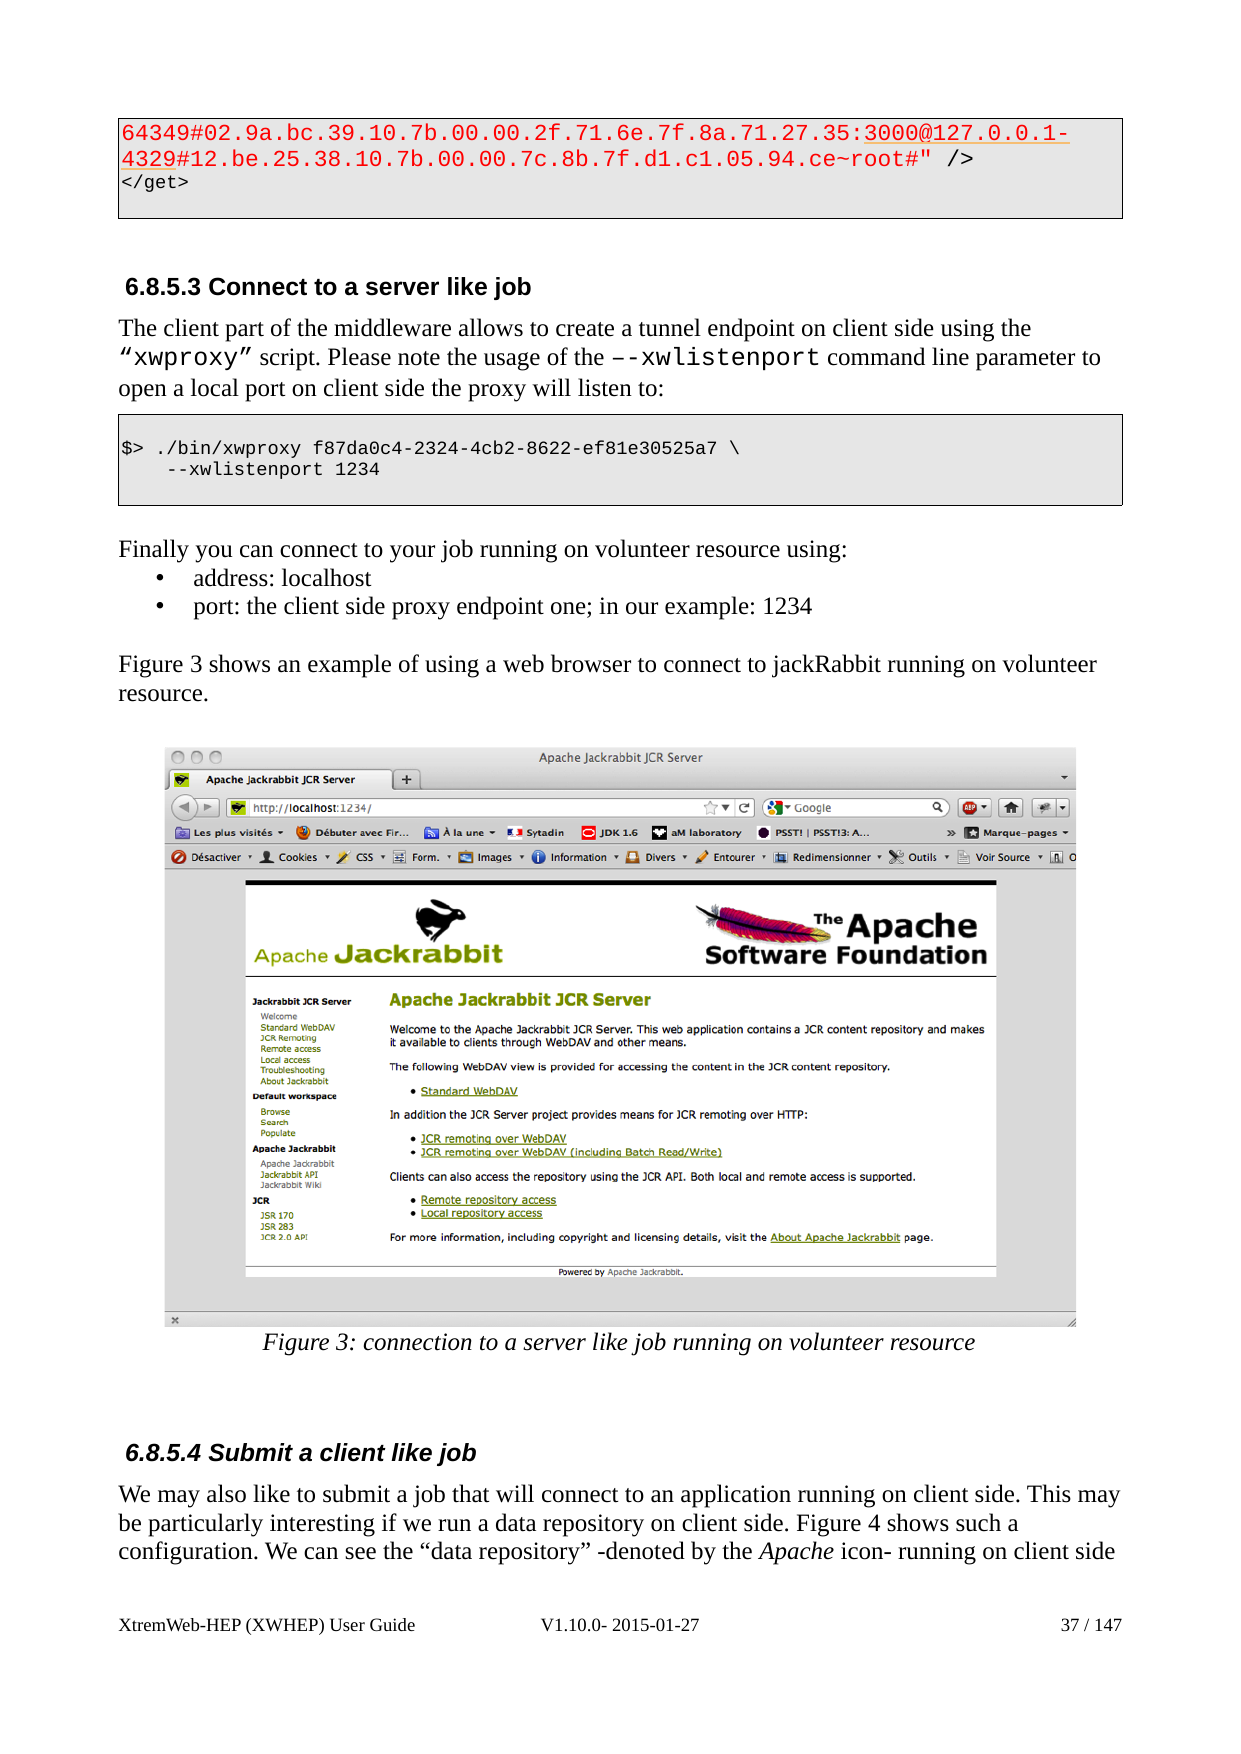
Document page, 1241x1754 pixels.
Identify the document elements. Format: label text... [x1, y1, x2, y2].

text 64349#02.9a.bc.39.10.7b.00.00.2f.71.6e.7f.8a.71.27.35:3000@127.0.0.1-4329#12.be.25.38.10.7b.00.00.7c.8b.7f.d1.c1.05.94.ce~root#" /> [119, 119, 1122, 170]
list address: localhost [156, 563, 1122, 591]
text We may also like to submit a job that will connect to an application running on client side. This may be particularly interesting if we run a data repository on client side. Figure 4 shows such a configuration. We can see the “data repository” -denoted by the Apache icon- running on client side [118, 1479, 1122, 1565]
text </get> [119, 170, 1122, 191]
text Finally you can connect to your job running on volunteer resource using: [118, 534, 1122, 563]
text --xwlistenport 1234 [119, 457, 1122, 478]
text Figure 3 shows an example of using a web browser to connect to jackRabbit running on volunteer resource. [118, 649, 1122, 706]
text $> ./bin/xwproxy f87da0c4-2324-4cb2-8622-ef81e30525a7 \ [119, 435, 1122, 457]
subtitle Connect to a server like job [118, 272, 1122, 301]
list port: the client side proxy endpoint one; in our example: 1234 [156, 591, 1122, 620]
text The client part of the middleware allows to create a tunnel endpoint on client side using the “xwproxy” script. Please note the usage of the –-xwlistenport command line parameter to open a local port on client side the proxy will listen to: [118, 313, 1122, 402]
picture [164, 747, 1077, 1327]
text Figure 3: connection to a server like job running on volunteer resource [164, 1327, 1076, 1355]
subtitle Submit a client like job [118, 1438, 1122, 1466]
